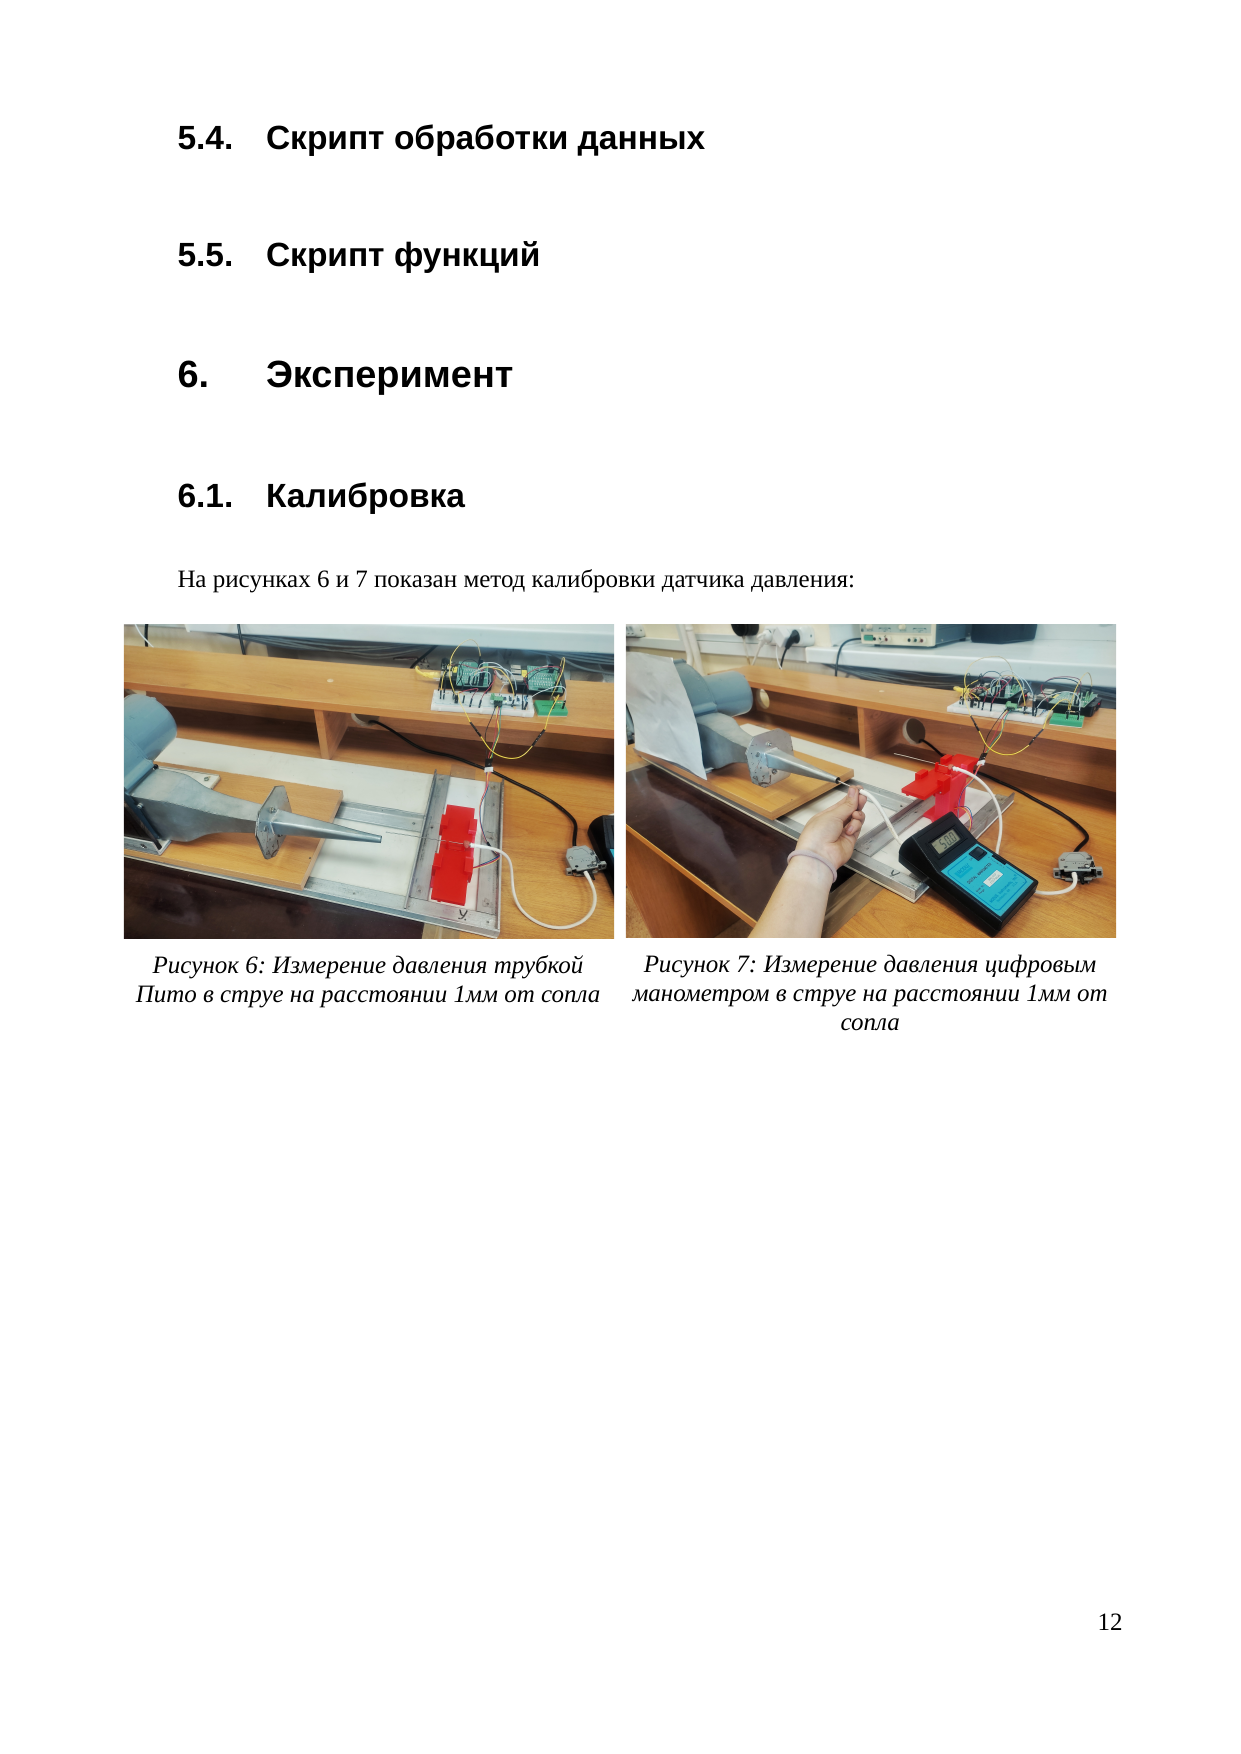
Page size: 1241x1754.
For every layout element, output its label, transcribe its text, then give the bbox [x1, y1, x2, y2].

subtitle Эксперимент [118, 352, 1122, 396]
table_header Рисунок 6: Измерение давления трубкой Пито в струе на расстоянии 1мм от сопла [118, 619, 620, 1071]
subtitle Скрипт функций [118, 235, 1122, 274]
picture [625, 624, 1117, 938]
subtitle Калибровка [118, 476, 1122, 515]
table_header Рисунок 7: Измерение давления цифровым манометром в струе на расстоянии 1мм от сопла [620, 619, 1122, 1071]
picture [123, 624, 615, 939]
text На рисунках 6 и 7 показан метод калибровки датчика давления: [118, 564, 1122, 592]
subtitle Скрипт обработки данных [118, 118, 1122, 157]
